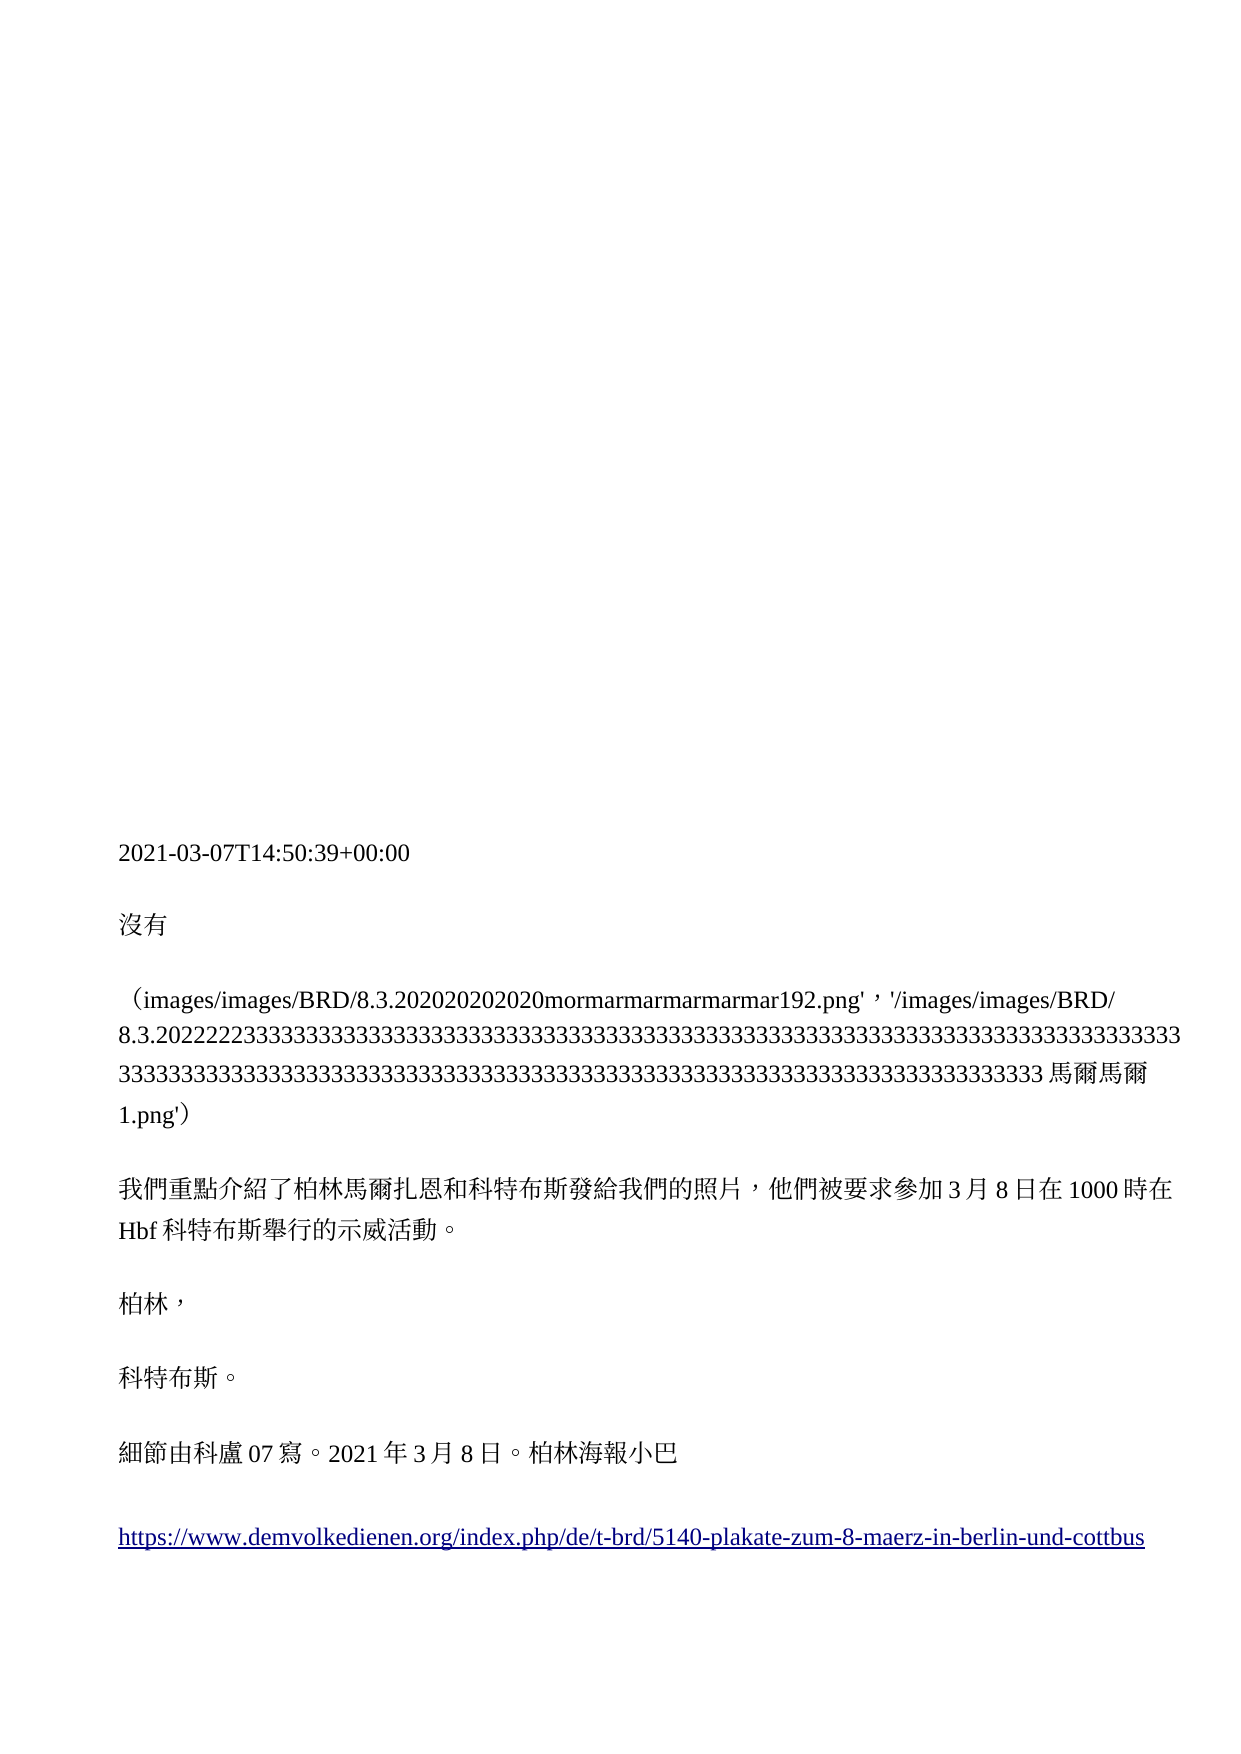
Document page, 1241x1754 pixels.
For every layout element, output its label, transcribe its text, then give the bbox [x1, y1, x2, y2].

text https://www.demvolkedienen.org/index.php/de/t-brd/5140-plakate-zum-8-maerz-in-berlin-und-cottbus [118, 1489, 1181, 1551]
text 2021-03-07T14:50:39+00:00 沒有 （images/images/BRD/8.3.202020202020mormarmarmarmarmar192.png'，'/images/images/BRD/8.3.202222233333333333333333333333333333333333333333333333333333333333333333333333333333333333333333333333333333333333333333333333333333333333333333333333333333馬爾馬爾1.png'） 我們重點介紹了柏林馬爾扎恩和科特布斯發給我們的照片，他們被要求參加3月8日在1000時在Hbf科特布斯舉行的示威活動。 柏林， 科特布斯。 細節由科盧07寫。2021年3月8日。柏林海報小巴 [118, 805, 1181, 1469]
